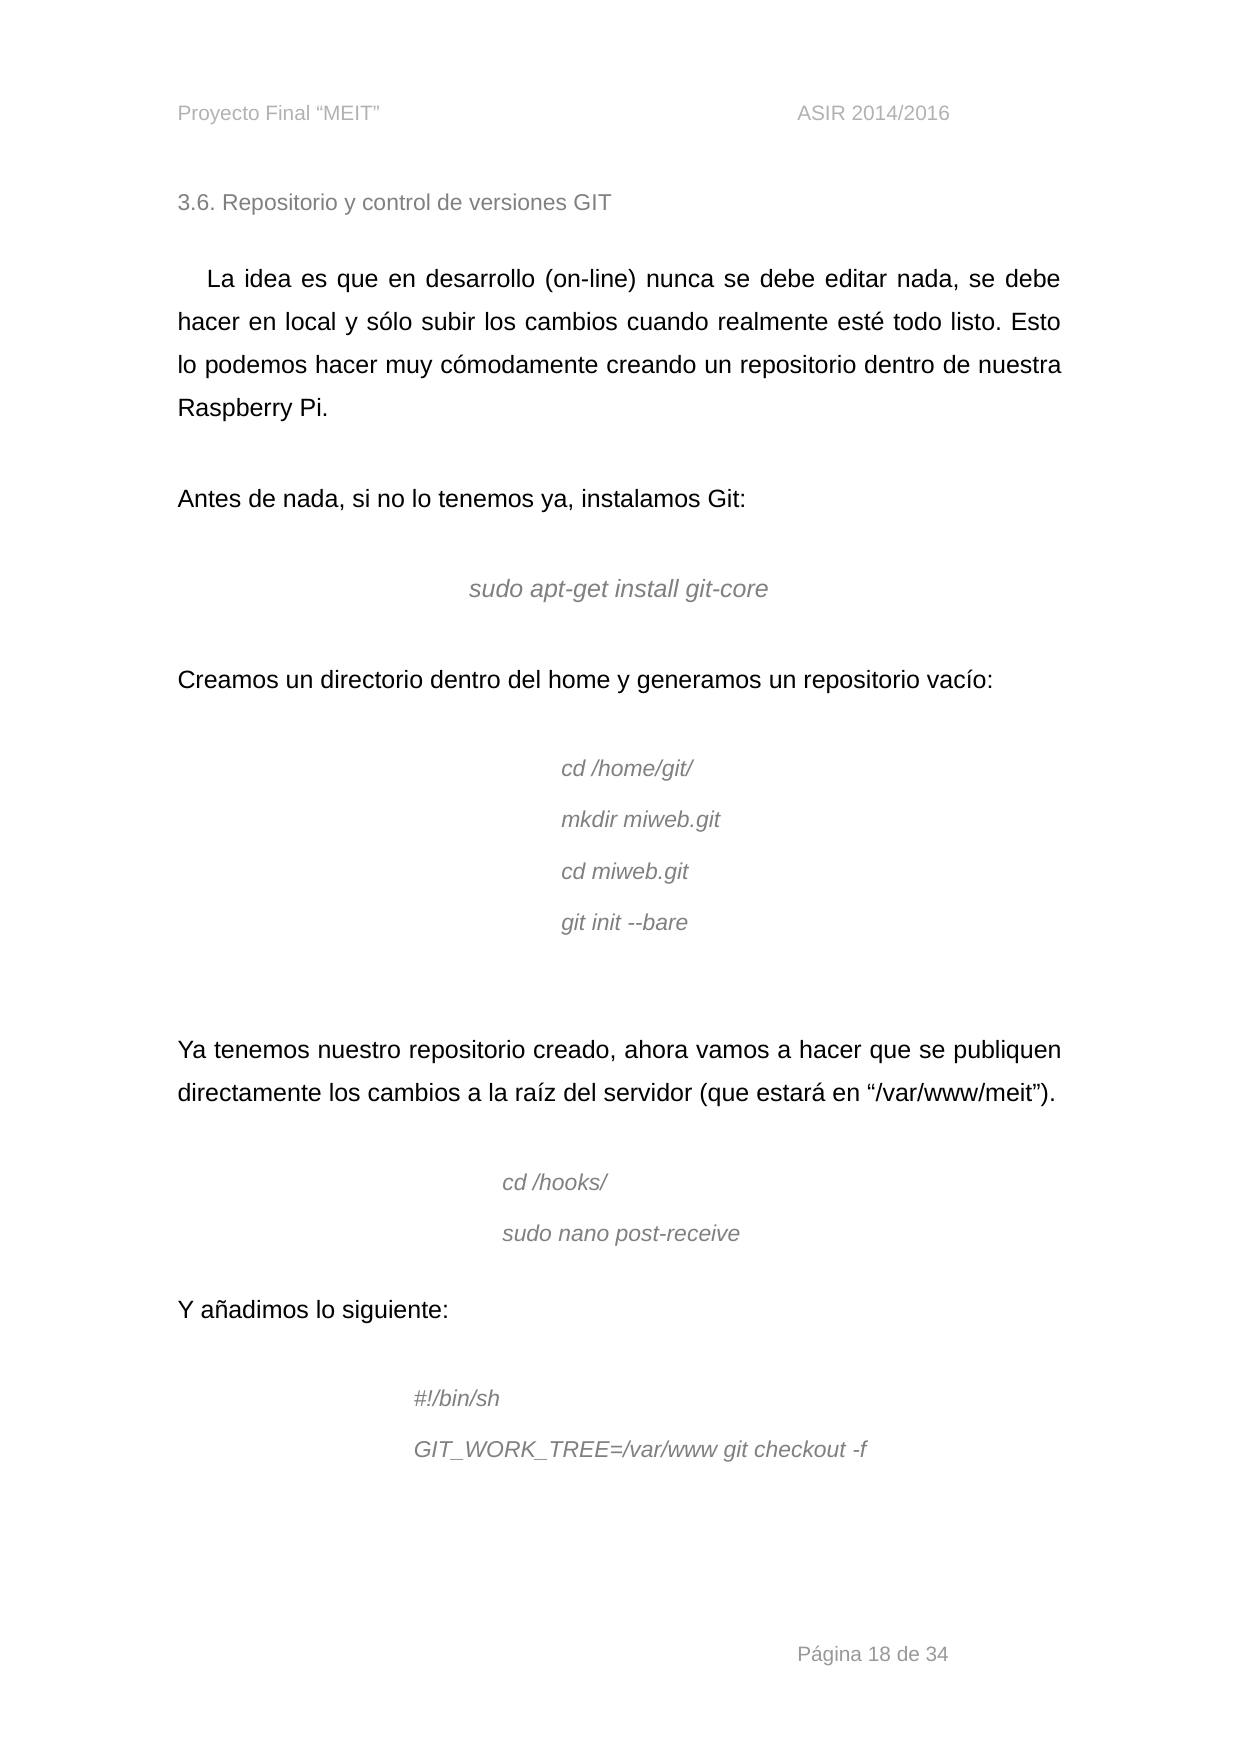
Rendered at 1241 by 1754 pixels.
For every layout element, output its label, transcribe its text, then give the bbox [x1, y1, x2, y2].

text mkdir miweb.git [561, 806, 1063, 833]
text cd /hooks/ [502, 1168, 1063, 1195]
text sudo apt-get install git-core [177, 574, 1063, 603]
text Y añadimos lo siguiente: [177, 1295, 1063, 1323]
text git init --bare [561, 909, 1063, 935]
text cd miweb.git [561, 858, 1063, 884]
text Ya tenemos nuestro repositorio creado, ahora vamos a hacer que se publiquen directamente los cambios a la raíz del servidor (que estará en “/var/www/meit”). [177, 1035, 1063, 1107]
text cd /home/git/ [561, 755, 1063, 781]
text sudo nano post-receive [502, 1220, 1063, 1246]
subtitle 3.6. Repositorio y control de versiones GIT [177, 189, 1063, 216]
text La idea es que en desarrollo (on-line) nunca se debe editar nada, se debe hacer en local y sólo subir los cambios cuando realmente esté todo listo. Esto lo podemos hacer muy cómodamente creando un repositorio dentro de nuestra Raspberry Pi. [177, 264, 1063, 422]
text Antes de nada, si no lo tenemos ya, instalamos Git: [177, 484, 1063, 513]
text GIT_WORK_TREE=/var/www git checkout -f [413, 1436, 1063, 1463]
text Creamos un directorio dentro del home y generamos un repositorio vacío: [177, 665, 1063, 693]
text #!/bin/sh [413, 1385, 1063, 1411]
